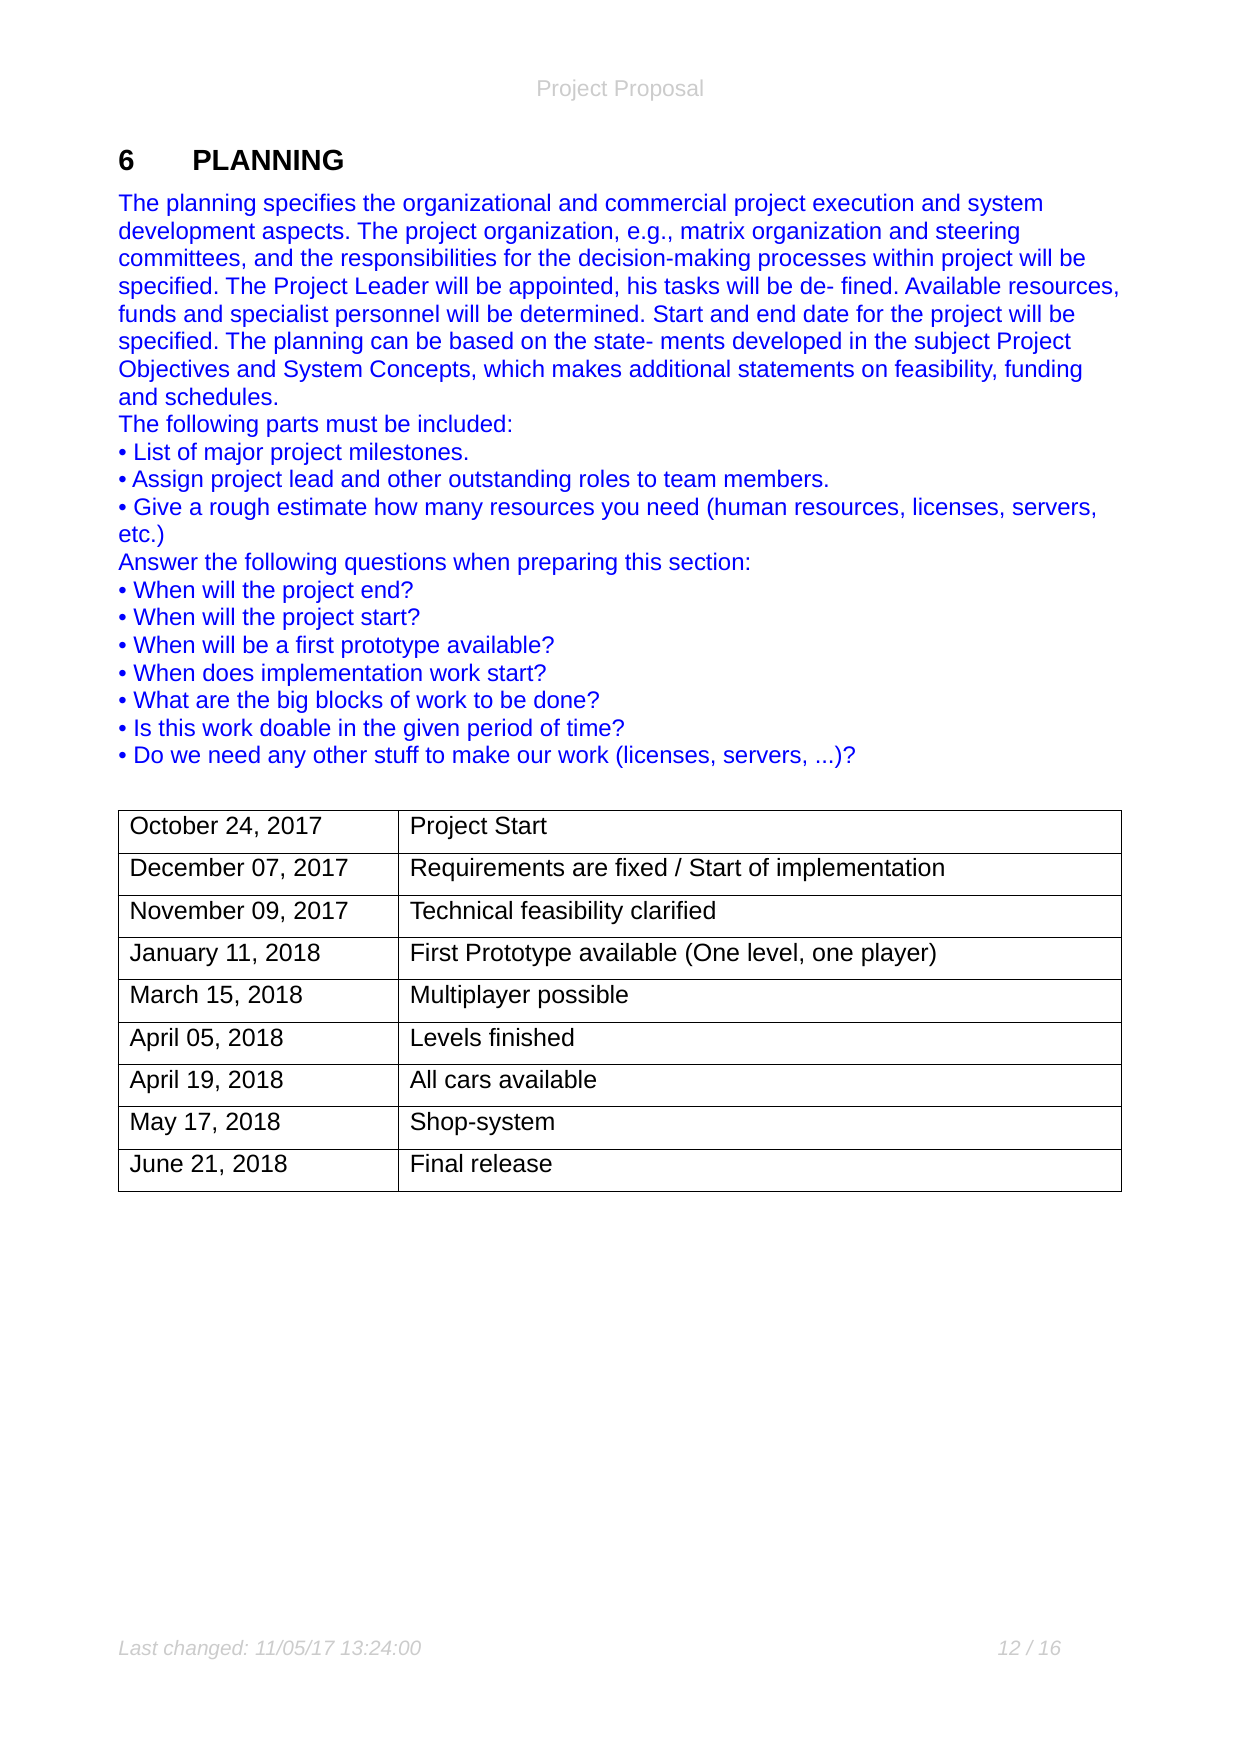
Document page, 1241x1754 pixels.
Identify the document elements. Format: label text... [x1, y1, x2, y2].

text • Give a rough estimate how many resources you need (human resources, licenses, servers, etc.) [118, 493, 1122, 548]
text • Do we need any other stuff to make our work (licenses, servers, ...)? [118, 741, 1122, 769]
table_cell April 19, 2018 [119, 1065, 398, 1106]
table_cell June 21, 2018 [119, 1150, 398, 1191]
table_cell First Prototype available (One level, one player) [399, 938, 1121, 979]
text • Assign project lead and other outstanding roles to team members. [118, 465, 1122, 493]
table_cell March 15, 2018 [119, 980, 398, 1022]
table_header Project Start [399, 811, 1121, 852]
table_cell November 09, 2017 [119, 896, 398, 937]
text • When will the project end? [118, 576, 1122, 603]
table_cell Requirements are fixed / Start of implementation [399, 854, 1121, 895]
subtitle Planning [118, 143, 1122, 177]
text • What are the big blocks of work to be done? [118, 686, 1122, 714]
text The planning specifies the organizational and commercial project execution and system development aspects. The project organization, e.g., matrix organization and steering committees, and the responsibilities for the decision-making processes within project will be specified. The Project Leader will be appointed, his tasks will be de- fined. Available resources, funds and specialist personnel will be determined. Start and end date for the project will be specified. The planning can be based on the state- ments developed in the subject Project Objectives and System Concepts, which makes additional statements on feasibility, funding and schedules. [118, 189, 1122, 410]
table_cell Levels finished [399, 1023, 1121, 1064]
table_cell Shop-system [399, 1107, 1121, 1148]
text • When will be a first prototype available? [118, 631, 1122, 658]
table_cell January 11, 2018 [119, 938, 398, 979]
text • Is this work doable in the given period of time? [118, 714, 1122, 741]
text Answer the following questions when preparing this section: [118, 548, 1122, 576]
table_cell December 07, 2017 [119, 854, 398, 895]
text • When does implementation work start? [118, 658, 1122, 686]
text • When will the project start? [118, 603, 1122, 631]
table_header October 24, 2017 [119, 811, 398, 852]
table_cell Multiplayer possible [399, 980, 1121, 1022]
table_cell Technical feasibility clarified [399, 896, 1121, 937]
text • List of major project milestones. [118, 438, 1122, 465]
table_cell May 17, 2018 [119, 1107, 398, 1148]
text The following parts must be included: [118, 410, 1122, 438]
table_cell All cars available [399, 1065, 1121, 1106]
table_cell April 05, 2018 [119, 1023, 398, 1064]
table_cell Final release [399, 1150, 1121, 1191]
